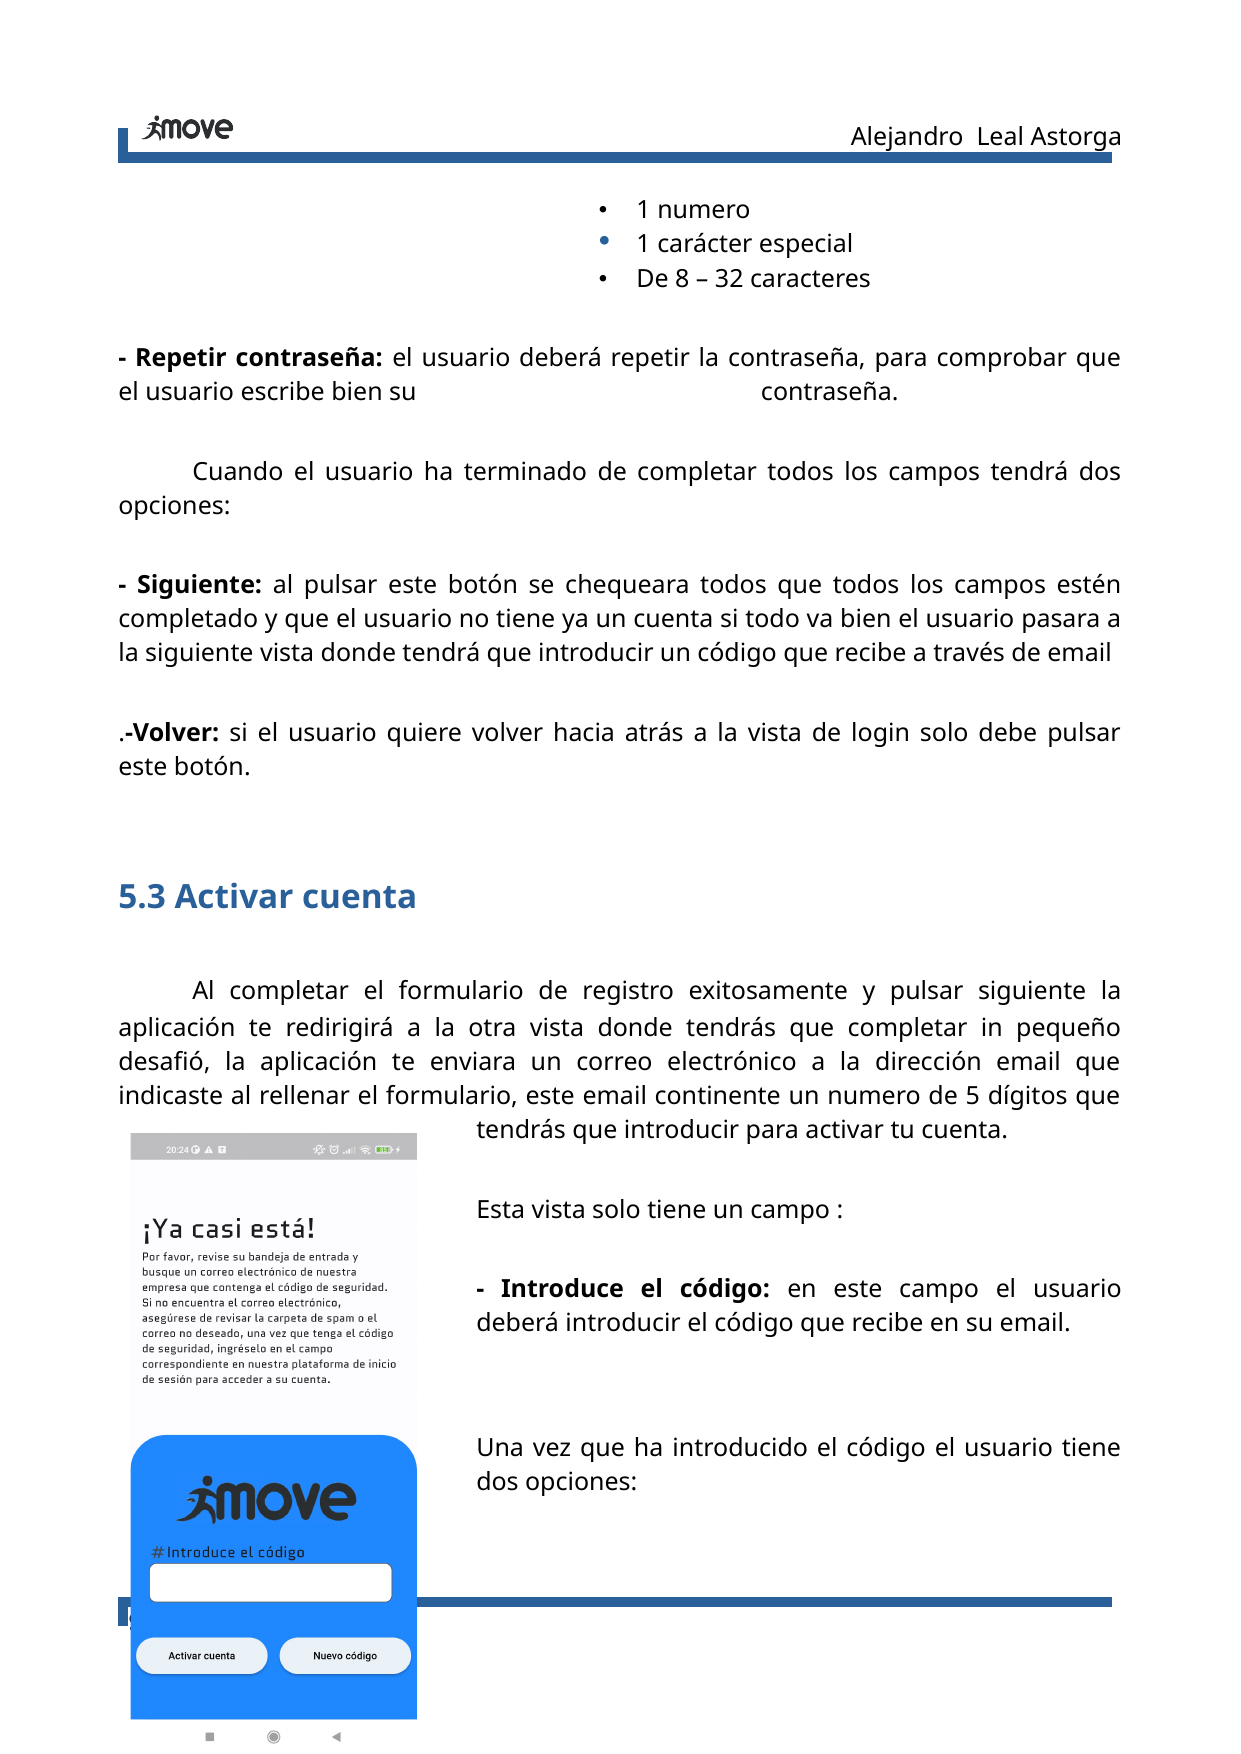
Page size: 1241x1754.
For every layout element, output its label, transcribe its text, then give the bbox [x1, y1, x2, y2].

text 5.3 Activar cuenta [118, 873, 1122, 919]
text .-Volver: si el usuario quiere volver hacia atrás a la vista de login solo debe pulsar este botón. [118, 714, 1122, 782]
list De 8 – 32 caracteres [599, 260, 1122, 294]
picture [130, 1133, 417, 1754]
text Al completar el formulario de registro exitosamente y pulsar siguiente la aplicación te redirigirá a la otra vista donde tendrás que completar in pequeño desafió, la aplicación te enviara un correo electrónico a la dirección email que indicaste al rellenar el formulario, este email continente un numero de 5 dígitos que tendrás que introducir para activar tu cuenta. [118, 964, 1122, 1146]
text Cuando el usuario ha terminado de completar todos los campos tendrá dos opciones: [118, 453, 1122, 521]
text Esta vista solo tiene un campo : [417, 1191, 1122, 1225]
text - Introduce el código: en este campo el usuario deberá introducir el código que recibe en su email. [417, 1271, 1122, 1339]
text Una vez que ha introducido el código el usuario tiene dos opciones: [417, 1430, 1122, 1498]
text - Siguiente: al pulsar este botón se chequeara todos que todos los campos estén completado y que el usuario no tiene ya un cuenta si todo va bien el usuario pasara a la siguiente vista donde tendrá que introducir un código que recibe a través de email [118, 567, 1122, 669]
list 1 carácter especial [599, 226, 1122, 260]
text - Repetir contraseña: el usuario deberá repetir la contraseña, para comprobar que el usuario escribe bien su contraseña. [118, 340, 1122, 408]
list 1 numero [599, 192, 1122, 226]
picture [140, 113, 234, 141]
